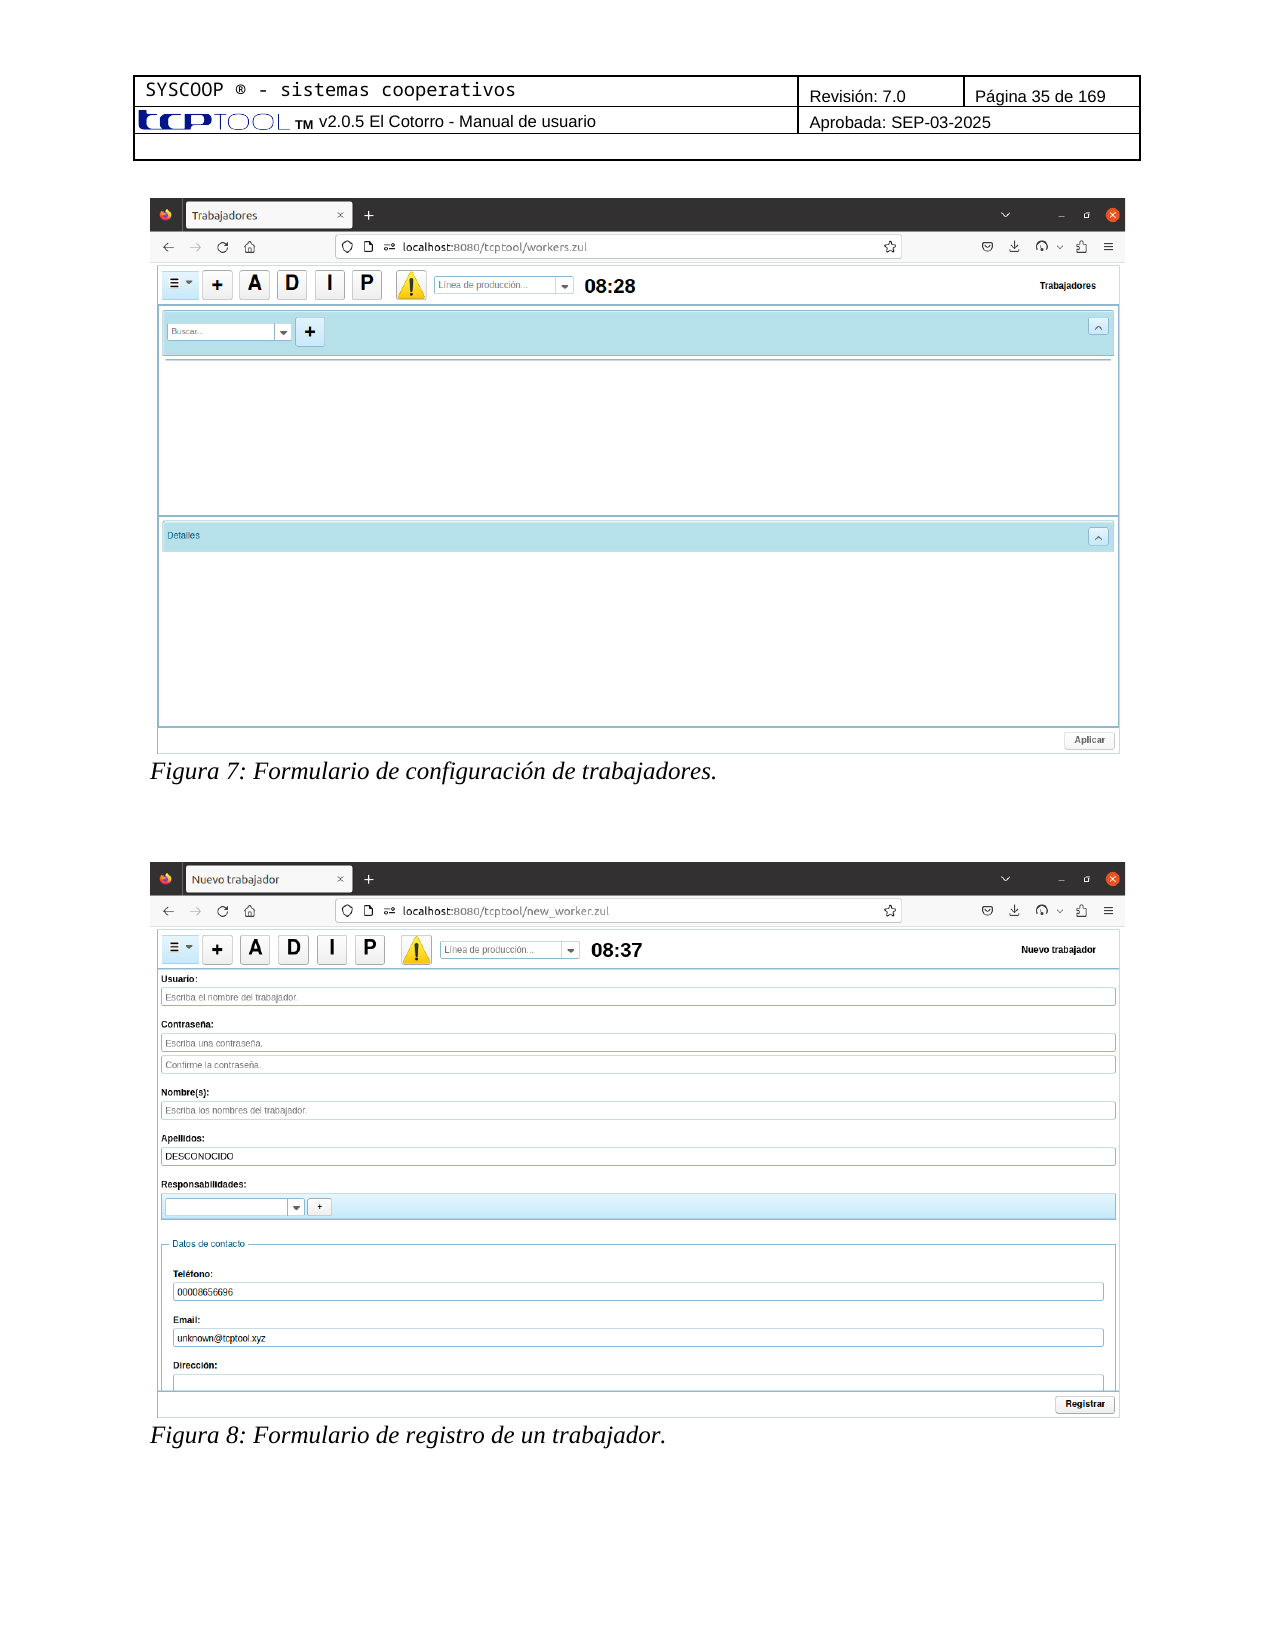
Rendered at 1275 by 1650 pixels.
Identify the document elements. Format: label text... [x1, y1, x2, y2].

picture [138, 110, 290, 130]
picture [150, 862, 1125, 1421]
picture [150, 198, 1125, 757]
text Figura 7: Formulario de configuración de trabajadores. [150, 757, 1125, 785]
text Figura 8: Formulario de registro de un trabajador. [150, 1421, 1125, 1449]
